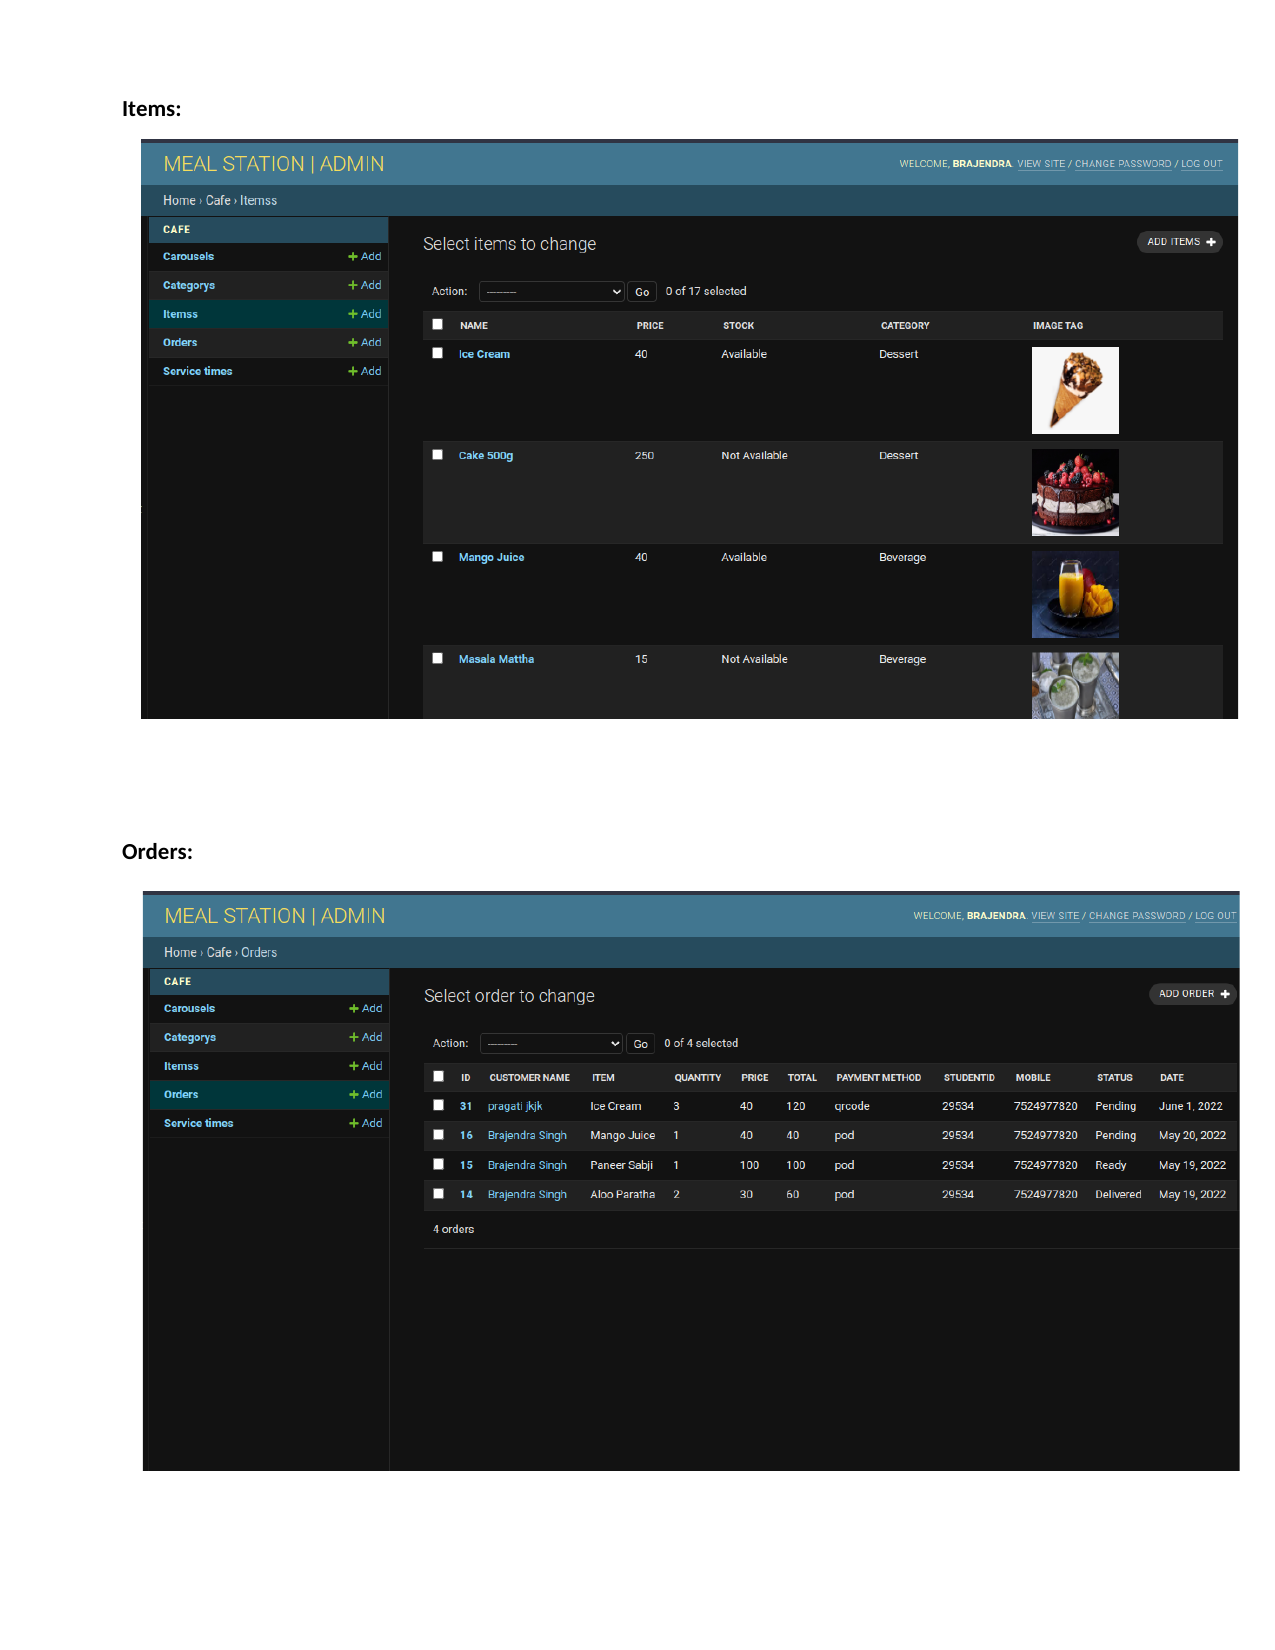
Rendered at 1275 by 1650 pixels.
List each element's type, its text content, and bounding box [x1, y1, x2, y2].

picture [141, 139, 1239, 719]
text Items: [122, 94, 1219, 122]
text Orders: [122, 837, 1219, 865]
picture [142, 891, 1240, 1471]
